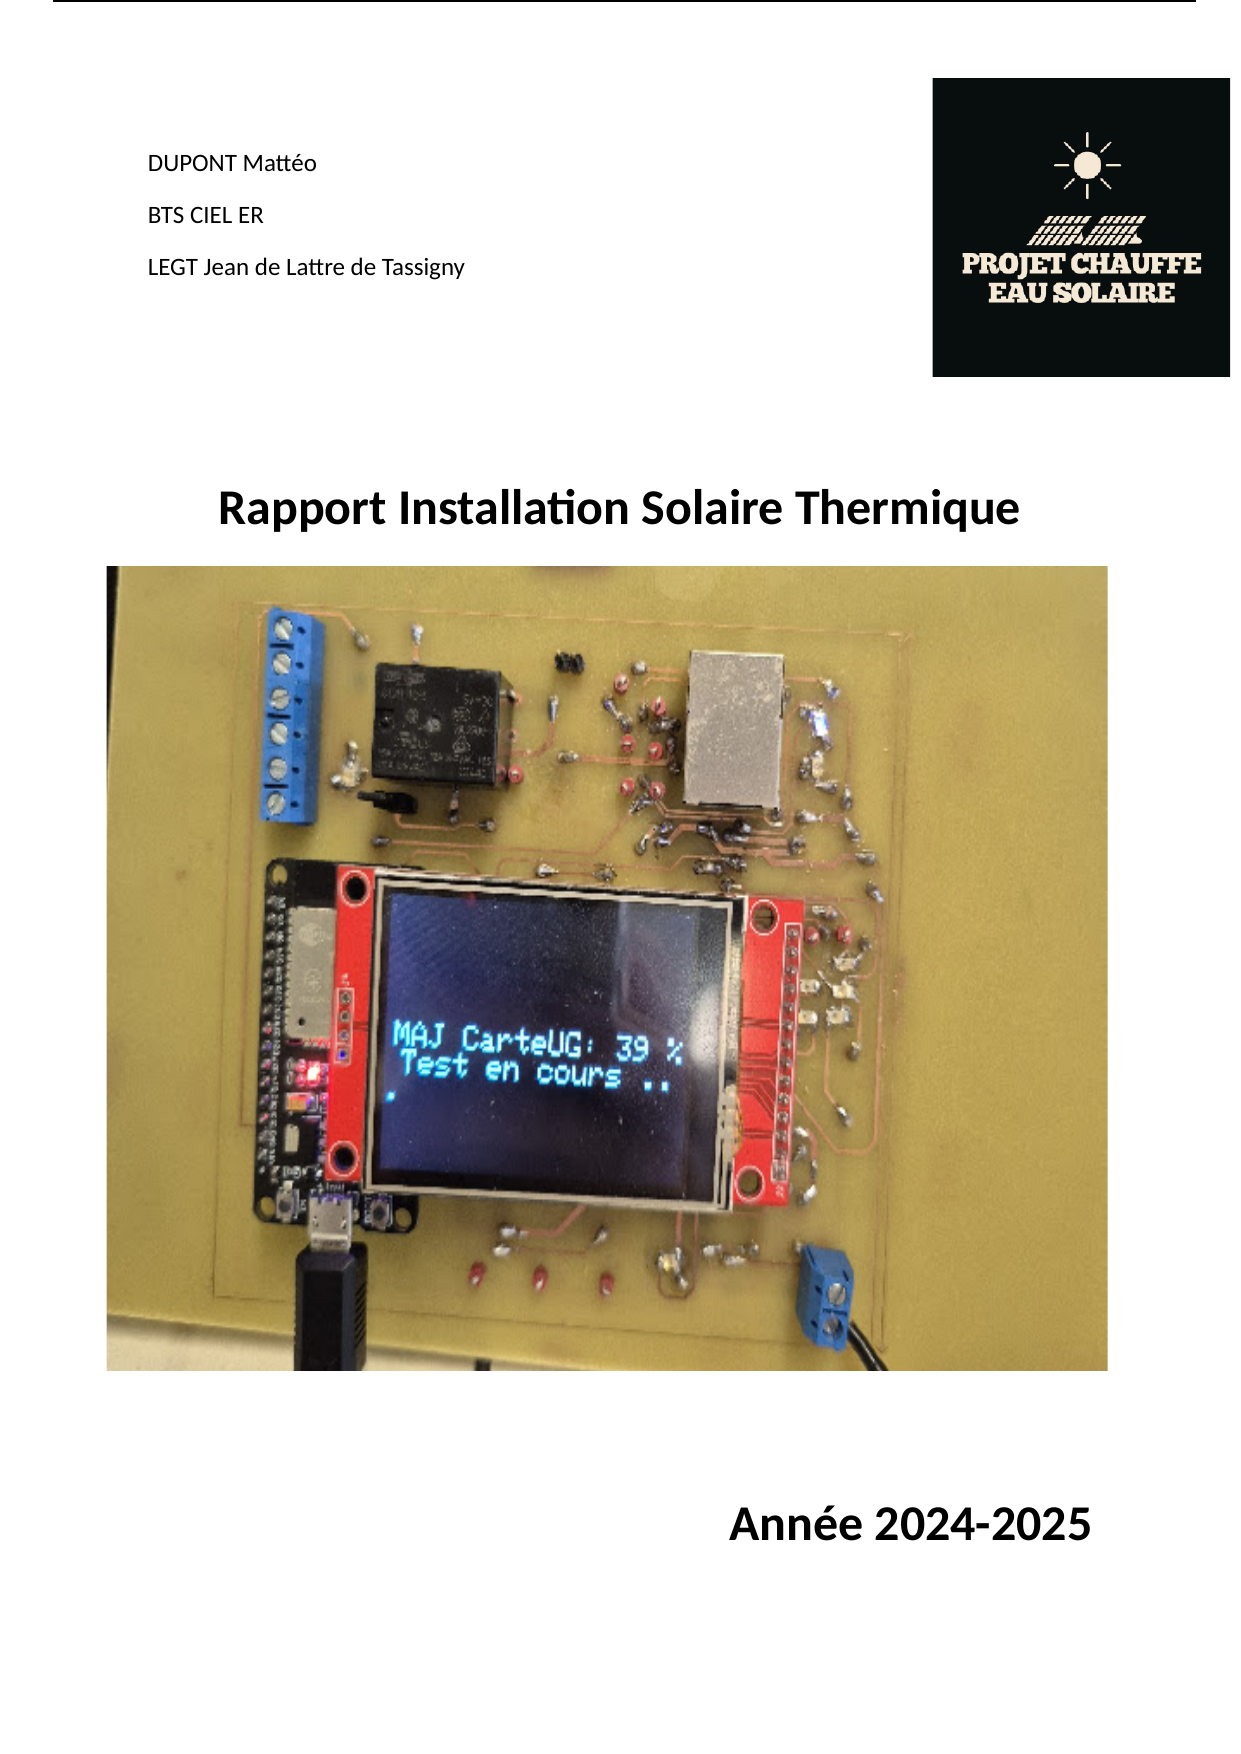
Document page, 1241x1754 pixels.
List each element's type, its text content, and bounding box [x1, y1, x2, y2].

text Rapport Installation Solaire Thermique [148, 476, 1093, 537]
text DUPONT Mattéo [148, 148, 932, 178]
picture [106, 566, 1108, 1371]
picture [932, 78, 1231, 377]
text LEGT Jean de Lattre de Tassigny [148, 251, 932, 281]
text Année 2024-2025 [148, 1492, 1093, 1553]
text BTS CIEL ER [148, 199, 932, 230]
